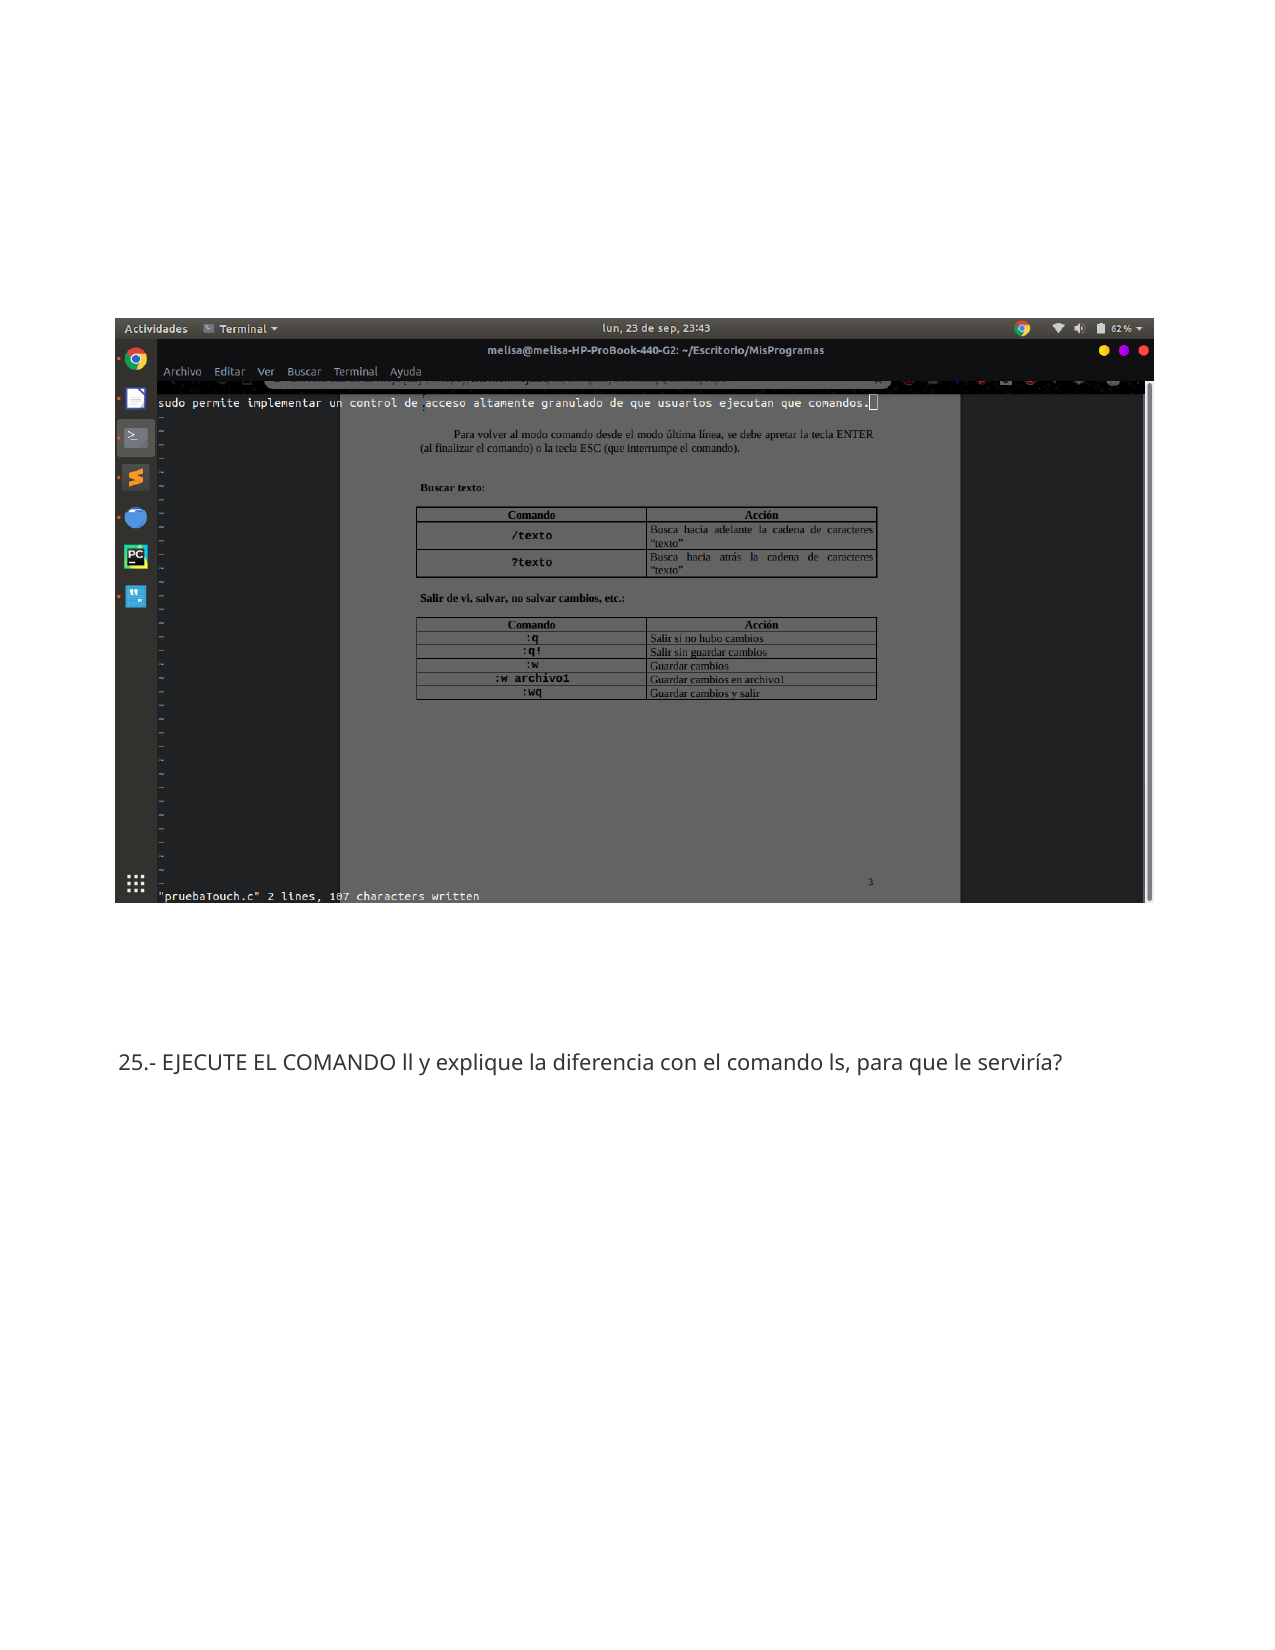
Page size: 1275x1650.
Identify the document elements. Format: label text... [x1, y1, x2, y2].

text 25.- EJECUTE EL COMANDO ll y explique la diferencia con el comando ls, para que le serviría? [118, 1047, 1157, 1076]
picture [115, 318, 1154, 903]
